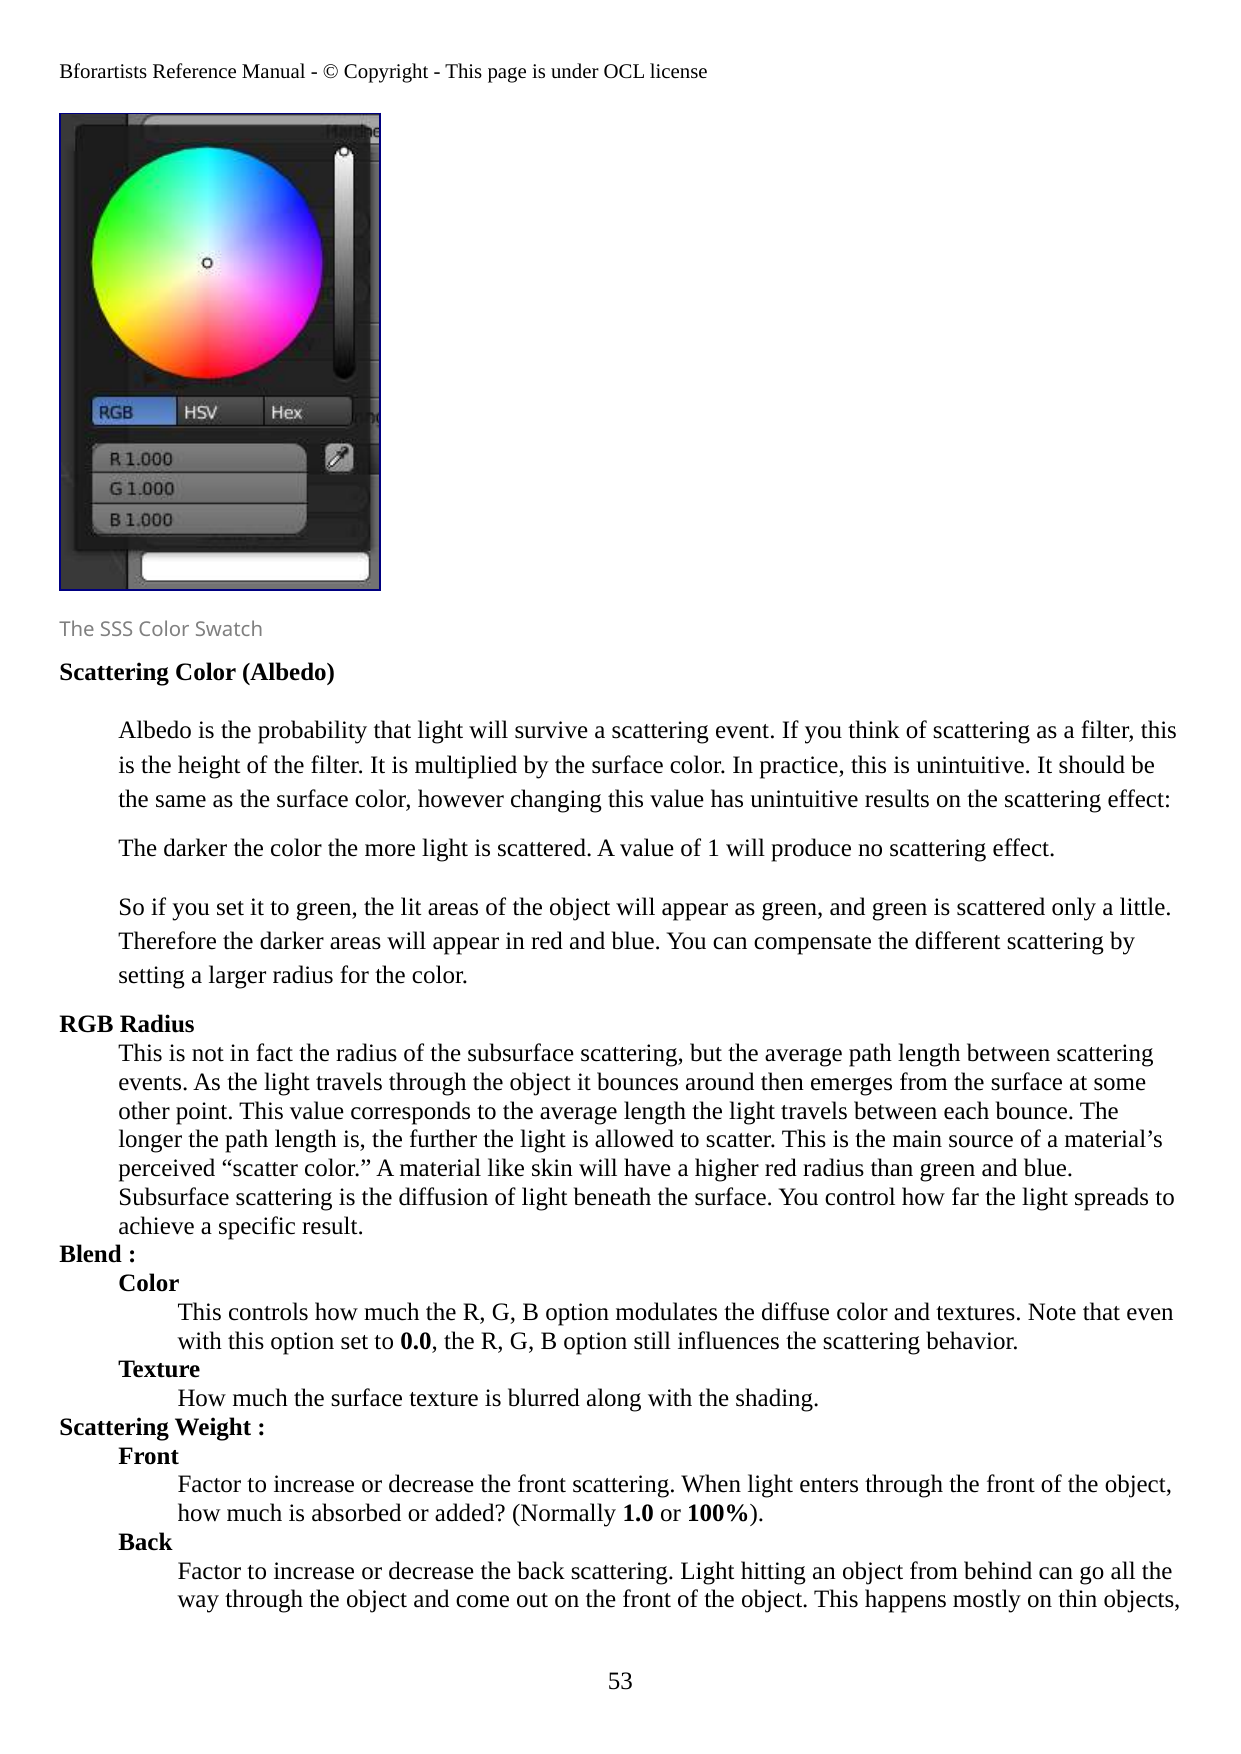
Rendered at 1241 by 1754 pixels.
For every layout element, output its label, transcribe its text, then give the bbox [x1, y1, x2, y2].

list This is not in fact the radius of the subsurface scattering, but the average path length between scattering events. As the light travels through the object it bounces around then emerges from the surface at some other point. This value corresponds to the average length the light travels between each bounce. The longer the path length is, the further the light is allowed to scatter. This is the main source of a material’s perceived “scatter color.” A material like skin will have a higher red radius than green and blue. Subsurface scattering is the diffusion of light beneath the surface. You control how far the light spreads to achieve a specific result. [118, 1038, 1181, 1239]
list This controls how much the R, G, B option modulates the diffuse color and textures. Note that even with this option set to 0.0, the R, G, B option still influences the scattering behavior. [177, 1297, 1181, 1354]
picture [61, 114, 379, 589]
subtitle RGB Radius [59, 1009, 1181, 1038]
text So if you set it to green, the lit areas of the object will appear as green, and green is scattered only a little. Therefore the darker areas will appear in red and blue. You can compensate the different scattering by setting a larger radius for the color. [118, 892, 1181, 989]
subtitle Texture [118, 1354, 1181, 1383]
text Albedo is the probability that light will survive a scattering event. If you think of scattering as a filter, this is the height of the filter. It is multiplied by the surface color. In practice, this is unintuitive. It should be the same as the surface color, however changing this value has unintuitive results on the scattering effect: [118, 715, 1181, 813]
subtitle Blend : [59, 1239, 1181, 1268]
subtitle Scattering Color (Albedo) [59, 657, 1181, 686]
list Factor to increase or decrease the back scattering. Light hitting an object from behind can go all the way through the object and come out on the front of the object. This happens mostly on thin objects, [177, 1556, 1181, 1613]
subtitle Back [118, 1527, 1181, 1556]
text The SSS Color Swatch [59, 611, 1181, 642]
list How much the surface texture is blurred along with the shading. [177, 1383, 1181, 1412]
subtitle Scattering Weight : [59, 1412, 1181, 1441]
subtitle Front [118, 1441, 1181, 1469]
subtitle Color [118, 1268, 1181, 1297]
list Factor to increase or decrease the front scattering. When light enters through the front of the object, how much is absorbed or added? (Normally 1.0 or 100%). [177, 1469, 1181, 1527]
list The darker the color the more light is scattered. A value of 1 will produce no scattering effect. [118, 833, 1181, 862]
